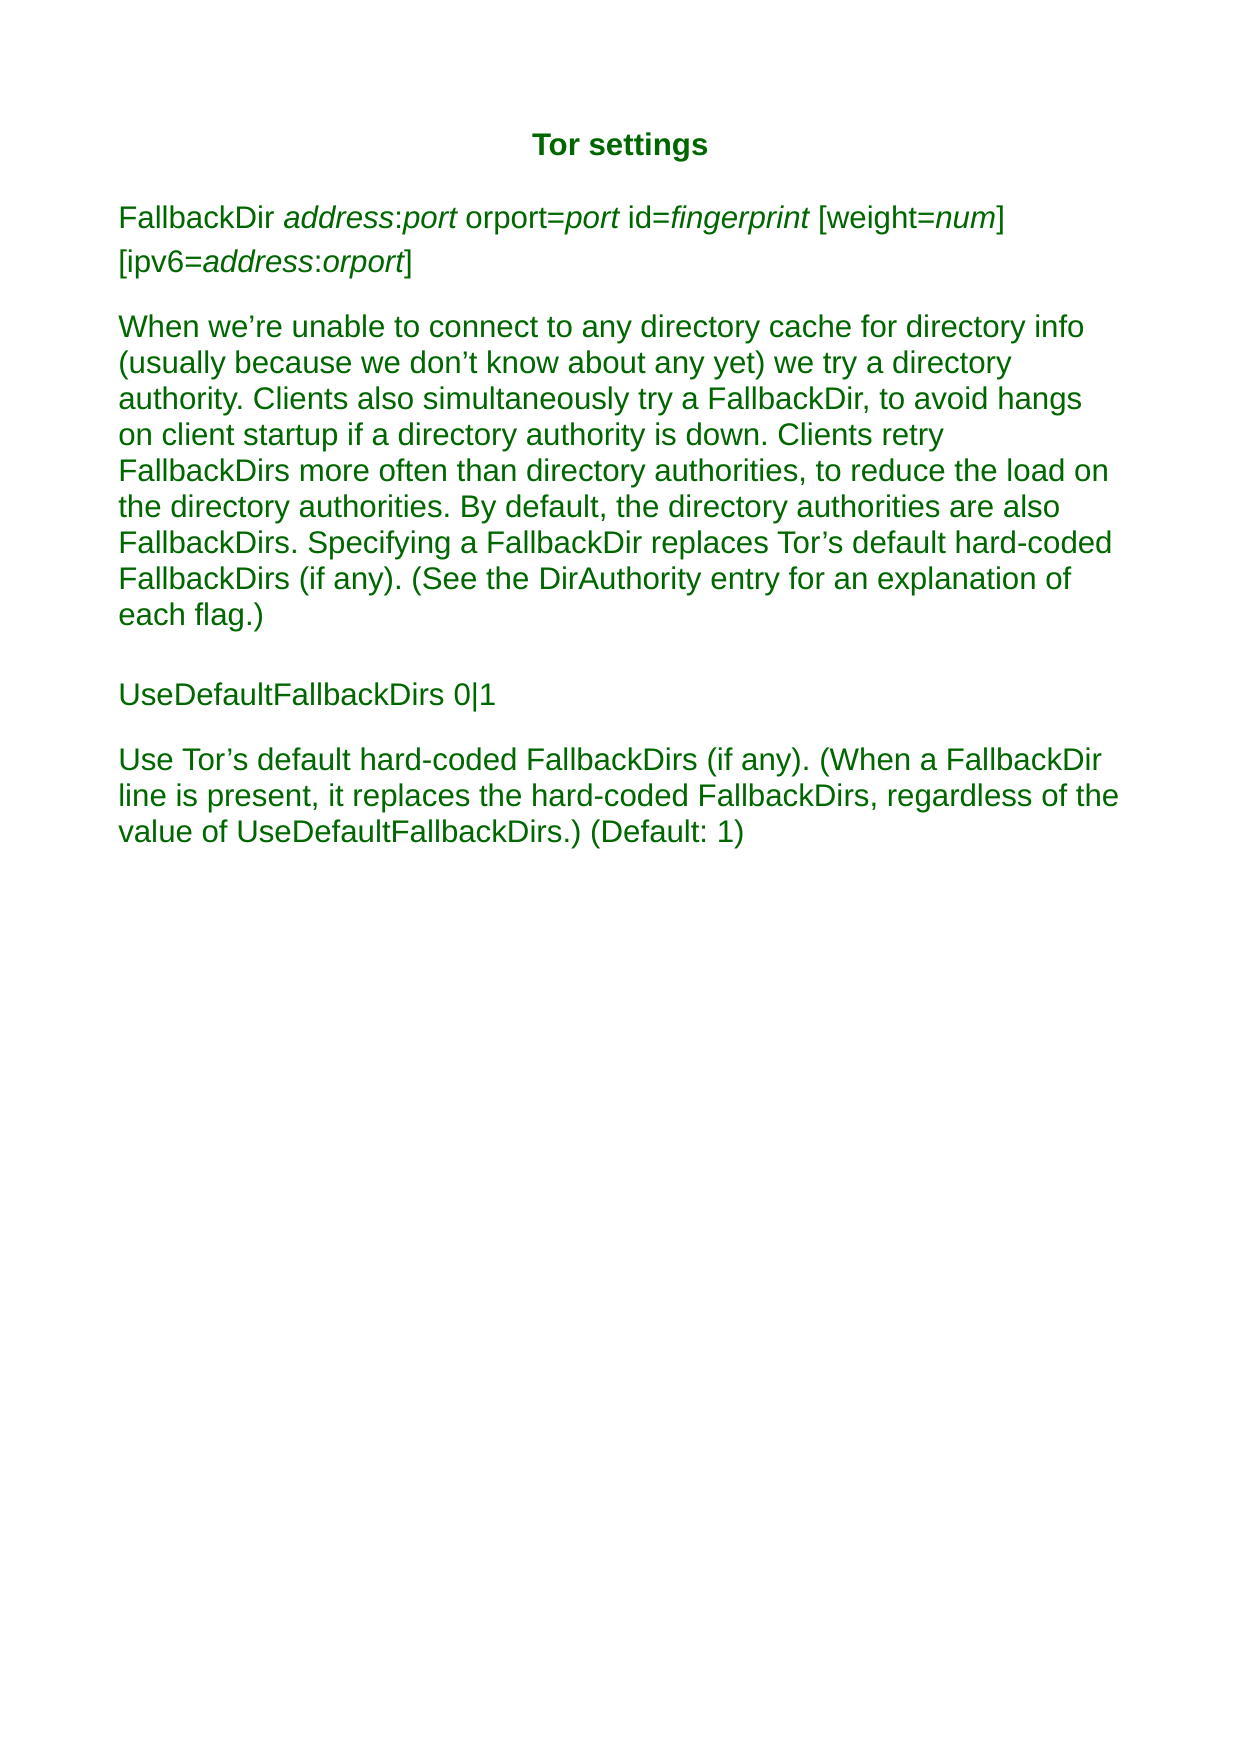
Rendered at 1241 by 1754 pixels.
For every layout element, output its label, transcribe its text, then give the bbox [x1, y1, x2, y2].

text Use Tor’s default hard-coded FallbackDirs (if any). (When a FallbackDir line is present, it replaces the hard-coded FallbackDirs, regardless of the value of UseDefaultFallbackDirs.) (Default: 1) [118, 741, 1122, 849]
subtitle Tor settings [118, 118, 1122, 162]
subtitle UseDefaultFallbackDirs 0|1 [118, 668, 1122, 711]
text When we’re unable to connect to any directory cache for directory info (usually because we don’t know about any yet) we try a directory authority. Clients also simultaneously try a FallbackDir, to avoid hangs on client startup if a directory authority is down. Clients retry FallbackDirs more often than directory authorities, to reduce the load on the directory authorities. By default, the directory authorities are also FallbackDirs. Specifying a FallbackDir replaces Tor’s default hard-coded FallbackDirs (if any). (See the DirAuthority entry for an explanation of each flag.) [118, 308, 1122, 632]
subtitle FallbackDir address:port orport=port id=fingerprint [weight=num] [ipv6=address:orport] [118, 191, 1122, 279]
